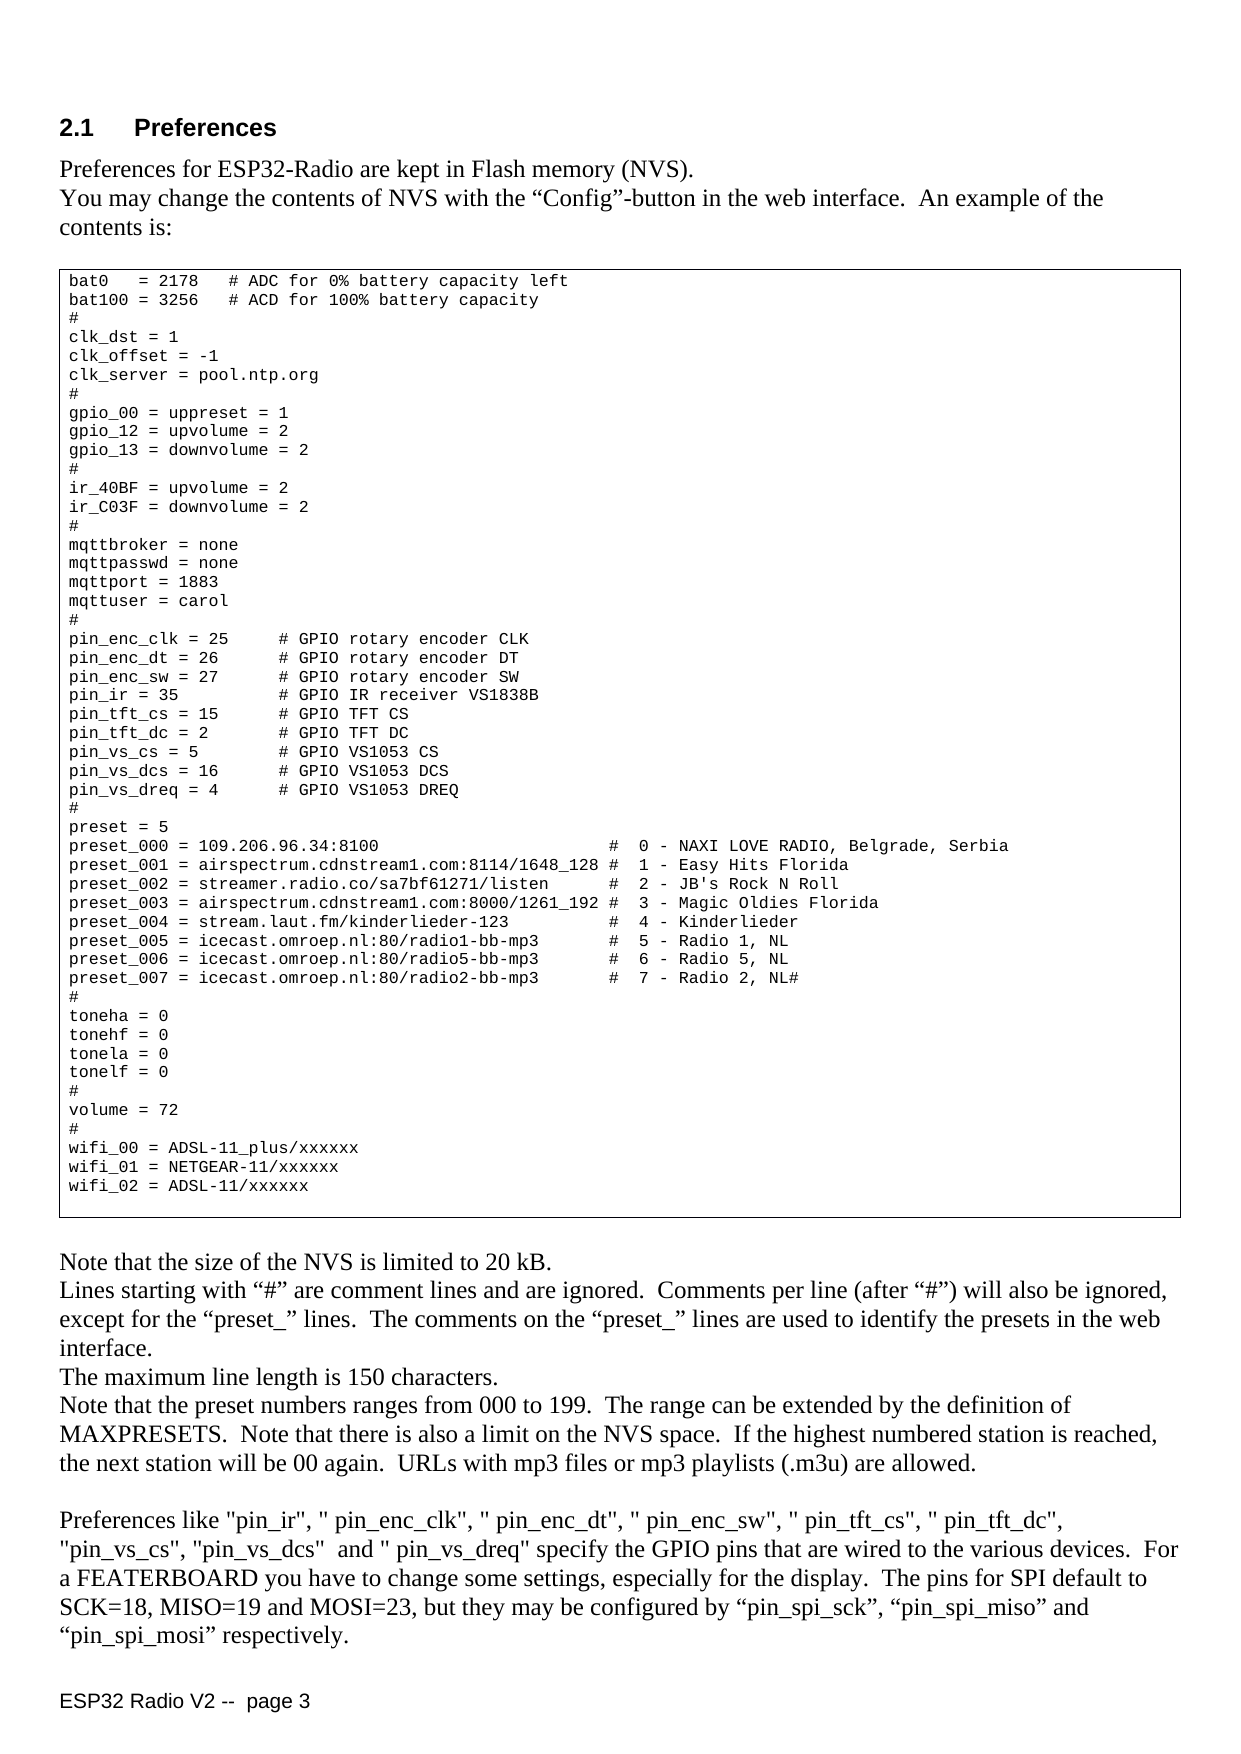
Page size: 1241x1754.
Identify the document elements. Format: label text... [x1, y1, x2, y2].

text mqttport = 1883 [60, 571, 1180, 589]
text preset_002 = streamer.radio.co/sa7bf61271/listen # 2 - JB's Rock N Roll [60, 872, 1180, 891]
text Note that the size of the NVS is limited to 20 kB. [59, 1247, 1181, 1276]
text toneha = 0 [60, 1004, 1180, 1023]
text preset_007 = icecast.omroep.nl:80/radio2-bb-mp3 # 7 - Radio 2, NL# [60, 967, 1180, 986]
text clk_server = pool.ntp.org [60, 363, 1180, 382]
text pin_vs_dreq = 4 # GPIO VS1053 DREQ [60, 778, 1180, 797]
subtitle Preferences [59, 113, 1181, 142]
text wifi_00 = ADSL-11_plus/xxxxxx [60, 1136, 1180, 1155]
text pin_enc_dt = 26 # GPIO rotary encoder DT [60, 646, 1180, 665]
text Preferences like "pin_ir", " pin_enc_clk", " pin_enc_dt", " pin_enc_sw", " pin_tft_cs", " pin_tft_dc", "pin_vs_cs", "pin_vs_dcs" and " pin_vs_dreq" specify the GPIO pins that are wired to the various devices. For a FEATERBOARD you have to change some settings, especially for the display. The pins for SPI default to SCK=18, MISO=19 and MOSI=23, but they may be configured by “pin_spi_sck”, “pin_spi_miso” and “pin_spi_mosi” respectively. [59, 1506, 1181, 1649]
text # [60, 307, 1180, 326]
text The maximum line length is 150 characters. Note that the preset numbers ranges from 000 to 199. The range can be extended by the definition of MAXPRESETS. Note that there is also a limit on the NVS space. If the highest numbered station is reached, the next station will be 00 again. URLs with mp3 files or mp3 playlists (.m3u) are allowed. [59, 1362, 1181, 1477]
text wifi_02 = ADSL-11/xxxxxx [60, 1174, 1180, 1196]
text ir_C03F = downvolume = 2 [60, 495, 1180, 514]
text # [60, 514, 1180, 533]
text pin_enc_sw = 27 # GPIO rotary encoder SW [60, 665, 1180, 684]
text preset_001 = airspectrum.cdnstream1.com:8114/1648_128 # 1 - Easy Hits Florida [60, 853, 1180, 872]
text bat100 = 3256 # ACD for 100% battery capacity [60, 288, 1180, 307]
text volume = 72 [60, 1099, 1180, 1117]
text # [60, 608, 1180, 627]
text wifi_01 = NETGEAR-11/xxxxxx [60, 1155, 1180, 1174]
text # [60, 382, 1180, 401]
text tonelf = 0 [60, 1061, 1180, 1080]
text # [60, 1117, 1180, 1136]
text # [60, 1080, 1180, 1099]
text tonela = 0 [60, 1042, 1180, 1061]
text preset_006 = icecast.omroep.nl:80/radio5-bb-mp3 # 6 - Radio 5, NL [60, 948, 1180, 967]
text pin_tft_dc = 2 # GPIO TFT DC [60, 722, 1180, 740]
text ir_40BF = upvolume = 2 [60, 476, 1180, 495]
text Lines starting with “#” are comment lines and are ignored. Comments per line (after “#”) will also be ignored, except for the “preset_” lines. The comments on the “preset_” lines are used to identify the presets in the web interface. [59, 1276, 1181, 1362]
text preset_003 = airspectrum.cdnstream1.com:8000/1261_192 # 3 - Magic Oldies Florida [60, 891, 1180, 910]
text mqttbroker = none [60, 533, 1180, 552]
text preset = 5 [60, 816, 1180, 835]
text # [60, 797, 1180, 816]
text pin_vs_dcs = 16 # GPIO VS1053 DCS [60, 759, 1180, 778]
text Preferences for ESP32-Radio are kept in Flash memory (NVS). You may change the contents of NVS with the “Config”-button in the web interface. An example of the contents is: [59, 154, 1181, 240]
text pin_enc_clk = 25 # GPIO rotary encoder CLK [60, 627, 1180, 646]
text pin_ir = 35 # GPIO IR receiver VS1838B [60, 684, 1180, 703]
text gpio_00 = uppreset = 1 [60, 401, 1180, 420]
text clk_offset = -1 [60, 344, 1180, 363]
text mqttpasswd = none [60, 552, 1180, 571]
text clk_dst = 1 [60, 326, 1180, 344]
text tonehf = 0 [60, 1023, 1180, 1042]
text pin_vs_cs = 5 # GPIO VS1053 CS [60, 740, 1180, 759]
text mqttuser = carol [60, 589, 1180, 608]
text preset_004 = stream.laut.fm/kinderlieder-123 # 4 - Kinderlieder [60, 910, 1180, 929]
text gpio_13 = downvolume = 2 [60, 439, 1180, 458]
text # [60, 986, 1180, 1004]
text bat0 = 2178 # ADC for 0% battery capacity left [60, 270, 1180, 288]
text preset_005 = icecast.omroep.nl:80/radio1-bb-mp3 # 5 - Radio 1, NL [60, 929, 1180, 948]
text # [60, 458, 1180, 476]
text pin_tft_cs = 15 # GPIO TFT CS [60, 703, 1180, 722]
text preset_000 = 109.206.96.34:8100 # 0 - NAXI LOVE RADIO, Belgrade, Serbia [60, 835, 1180, 853]
text gpio_12 = upvolume = 2 [60, 420, 1180, 439]
